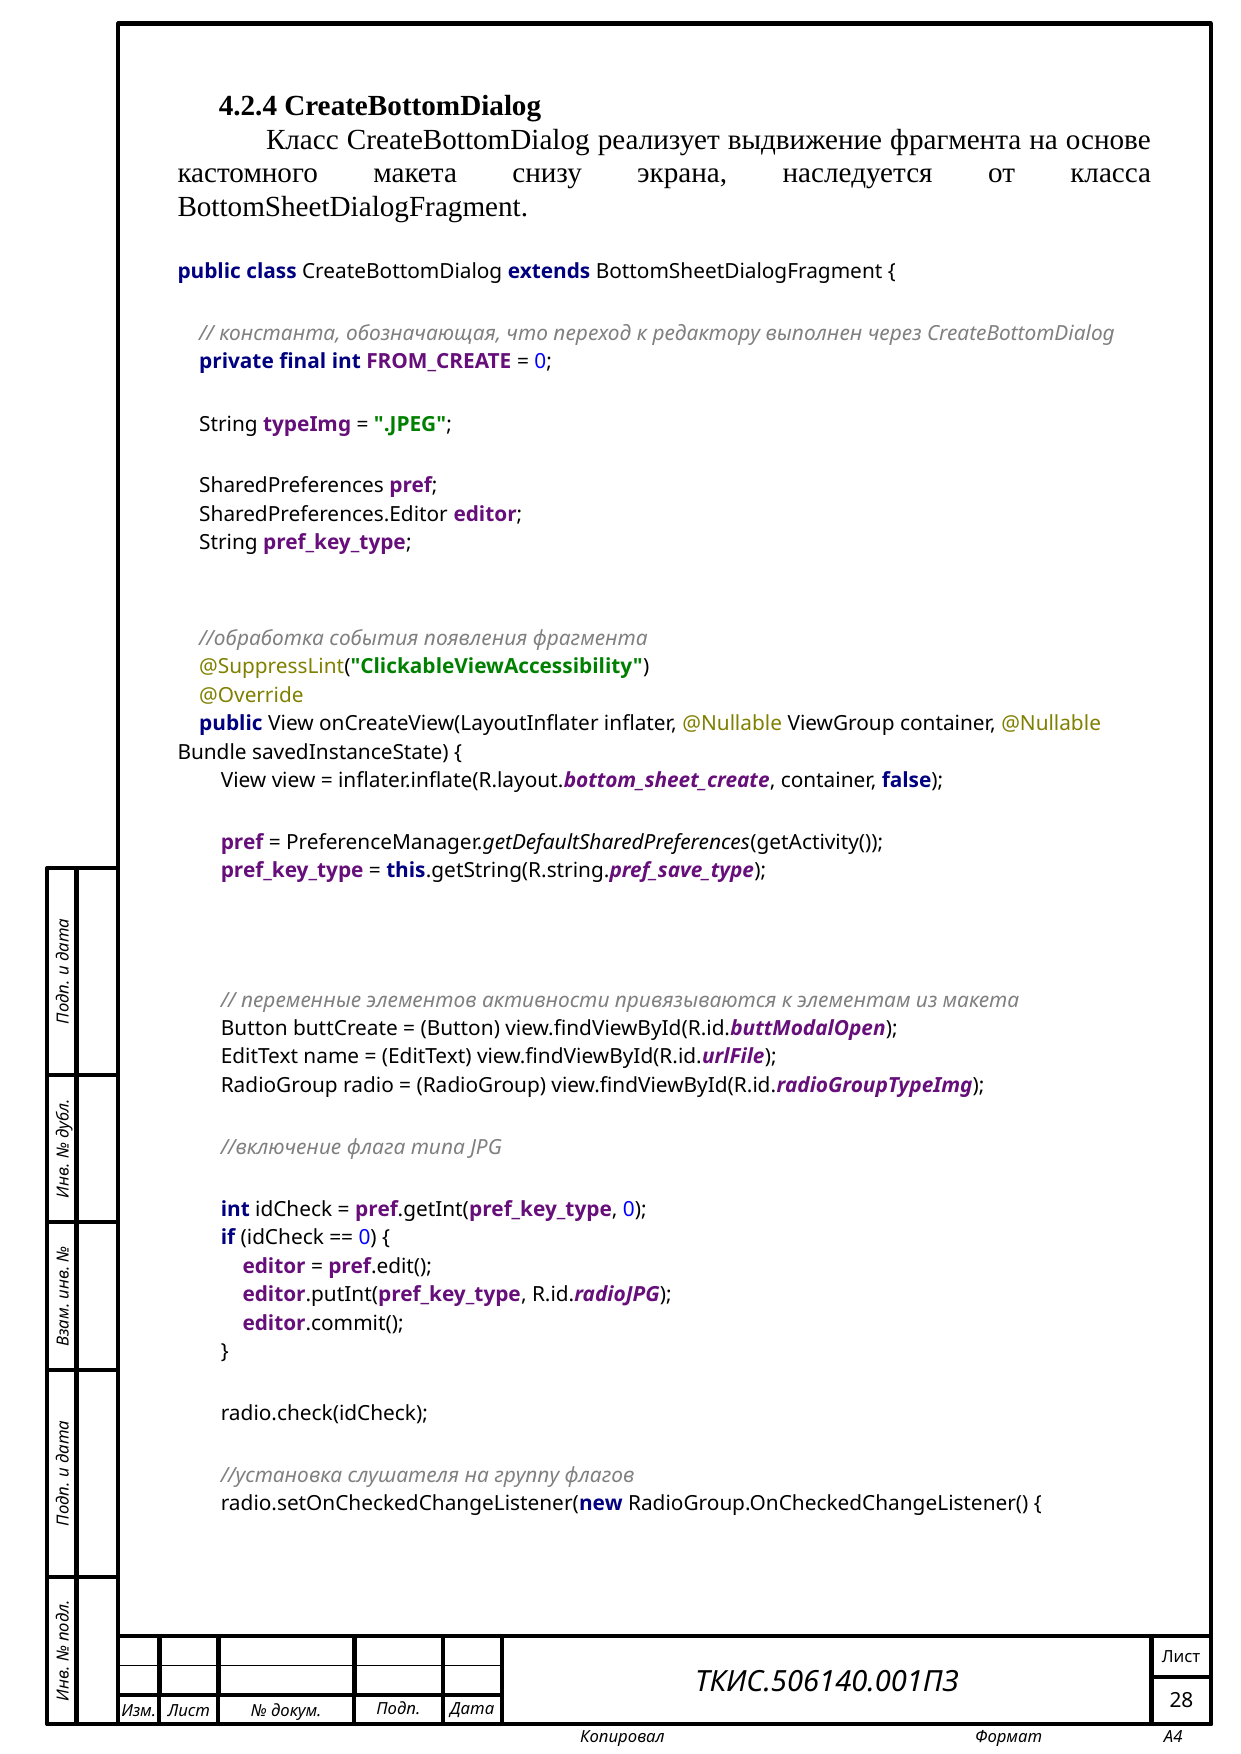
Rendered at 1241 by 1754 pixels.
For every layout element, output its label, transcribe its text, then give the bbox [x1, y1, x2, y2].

text Класс CreateBottomDialog реализует выдвижение фрагмента на основе кастомного макета снизу экрана, наследуется от класса BottomSheetDialogFragment. [177, 122, 1152, 223]
subtitle CreateBottomDialog [218, 88, 1152, 122]
